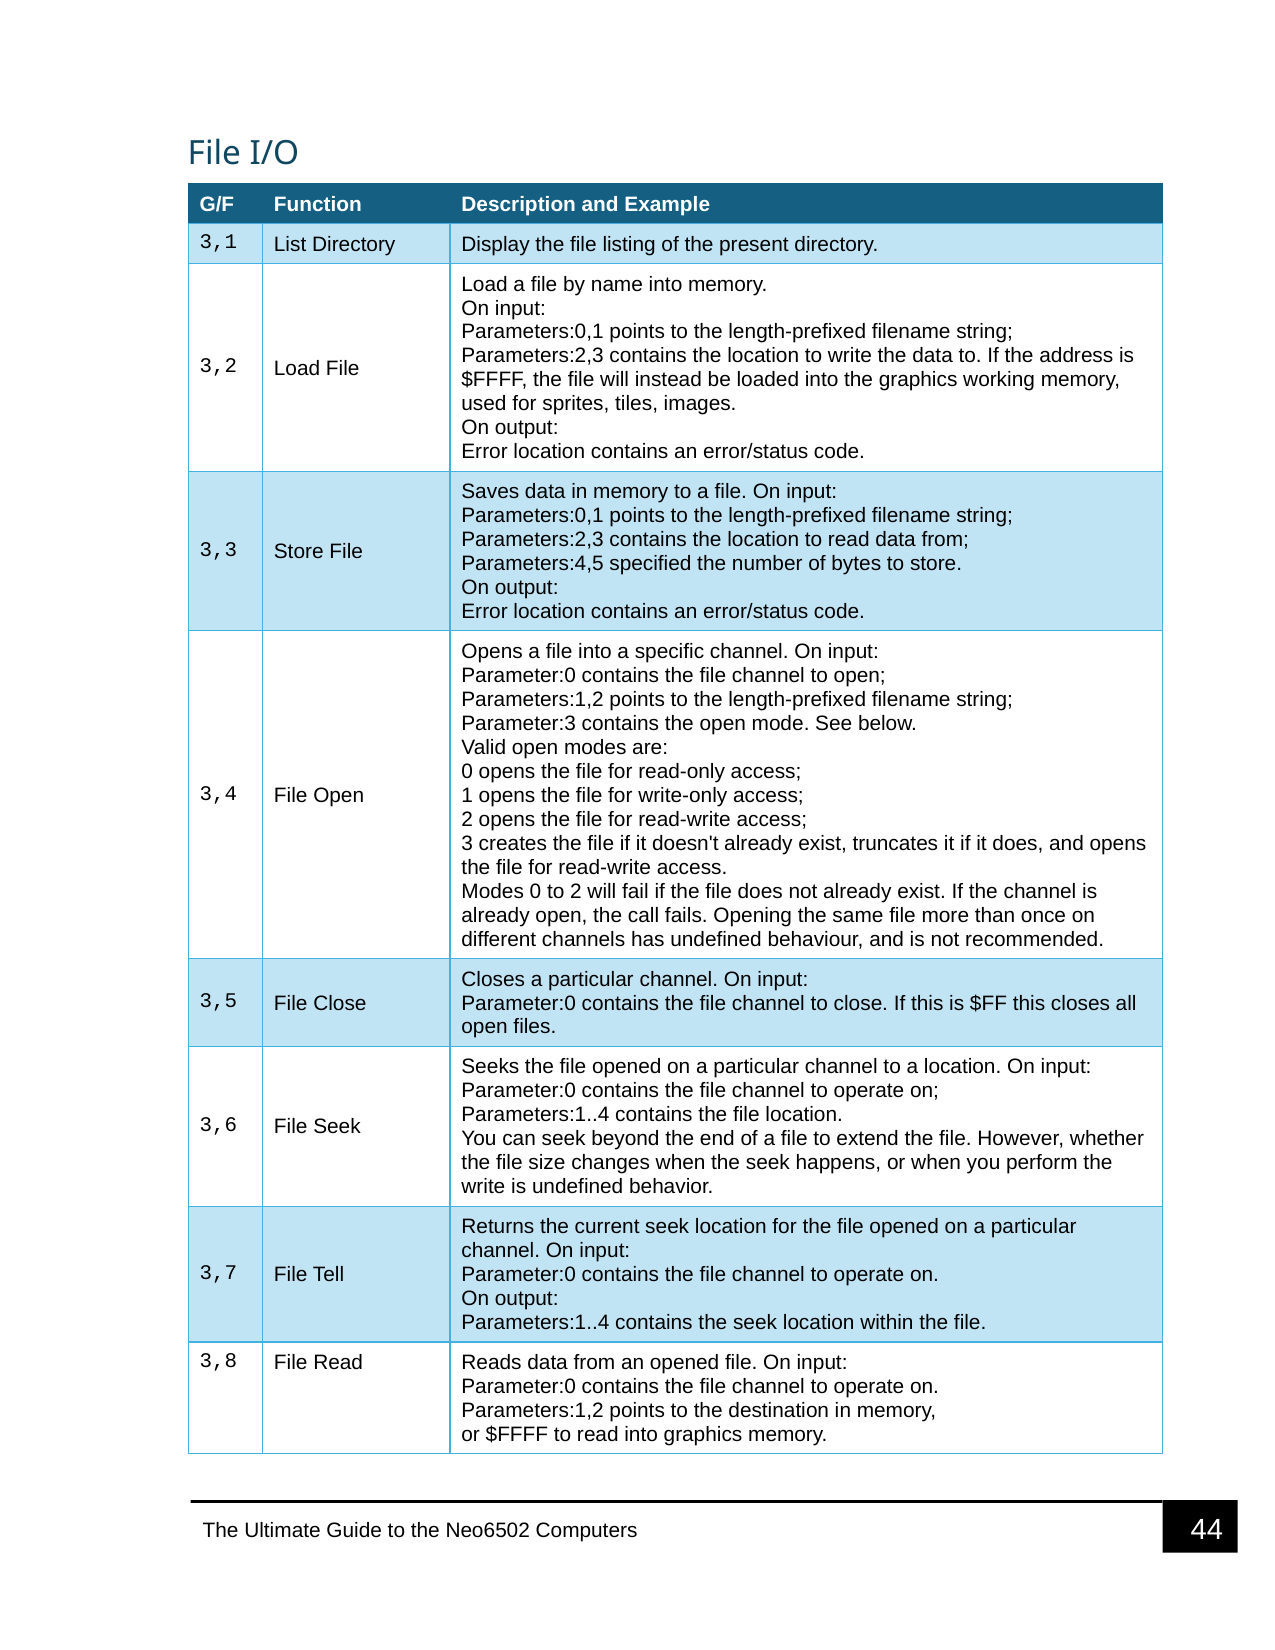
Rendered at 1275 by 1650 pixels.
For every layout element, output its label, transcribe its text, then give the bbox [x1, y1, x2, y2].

table_cell Store File [263, 472, 449, 630]
table_cell 3,6 [189, 1047, 262, 1206]
table_header G/F [189, 184, 262, 223]
subtitle File I/O [187, 129, 1162, 174]
table_cell Saves data in memory to a file. On input: Parameters:0,1 points to the length-prefixed filename string; Parameters:2,3 contains the location to read data from; Parameters:4,5 specified the number of bytes to store. On output: Error location contains an error/status code. [451, 472, 1162, 630]
table_cell 3,7 [189, 1207, 262, 1341]
table_header Function [263, 184, 449, 223]
table_cell Closes a particular channel. On input: Parameter:0 contains the file channel to close. If this is $FF this closes all open files. [451, 959, 1162, 1046]
table_cell Returns the current seek location for the file opened on a particular channel. On input: Parameter:0 contains the file channel to operate on. On output: Parameters:1..4 contains the seek location within the file. [451, 1207, 1162, 1341]
table_cell File Seek [263, 1047, 449, 1206]
table_cell File Open [263, 631, 449, 958]
table_cell Load File [263, 264, 449, 471]
table_cell File Read [263, 1343, 449, 1453]
table_cell 3,8 [189, 1343, 262, 1453]
table_cell 3,3 [189, 472, 262, 630]
table_cell File Close [263, 959, 449, 1046]
table_cell Reads data from an opened file. On input: Parameter:0 contains the file channel to operate on. Parameters:1,2 points to the destination in memory, or $FFFF to read into graphics memory. [451, 1343, 1162, 1453]
table_header Description and Example [451, 184, 1162, 223]
table_cell 3,2 [189, 264, 262, 471]
table_cell 3,4 [189, 631, 262, 958]
table_cell Display the file listing of the present directory. [451, 224, 1162, 263]
table_cell Load a file by name into memory. On input: Parameters:0,1 points to the length-prefixed filename string; Parameters:2,3 contains the location to write the data to. If the address is $FFFF, the file will instead be loaded into the graphics working memory, used for sprites, tiles, images. On output: Error location contains an error/status code. [451, 264, 1162, 471]
table_cell List Directory [263, 224, 449, 263]
table_cell File Tell [263, 1207, 449, 1341]
table_cell Opens a file into a specific channel. On input: Parameter:0 contains the file channel to open; Parameters:1,2 points to the length-prefixed filename string; Parameter:3 contains the open mode. See below. Valid open modes are: 0 opens the file for read-only access; 1 opens the file for write-only access; 2 opens the file for read-write access; 3 creates the file if it doesn't already exist, truncates it if it does, and opens the file for read-write access. Modes 0 to 2 will fail if the file does not already exist. If the channel is already open, the call fails. Opening the same file more than once on different channels has undefined behaviour, and is not recommended. [451, 631, 1162, 958]
table_cell Seeks the file opened on a particular channel to a location. On input: Parameter:0 contains the file channel to operate on; Parameters:1..4 contains the file location. You can seek beyond the end of a file to extend the file. However, whether the file size changes when the seek happens, or when you perform the write is undefined behavior. [451, 1047, 1162, 1206]
table_cell 3,1 [189, 224, 262, 263]
table_cell 3,5 [189, 959, 262, 1046]
